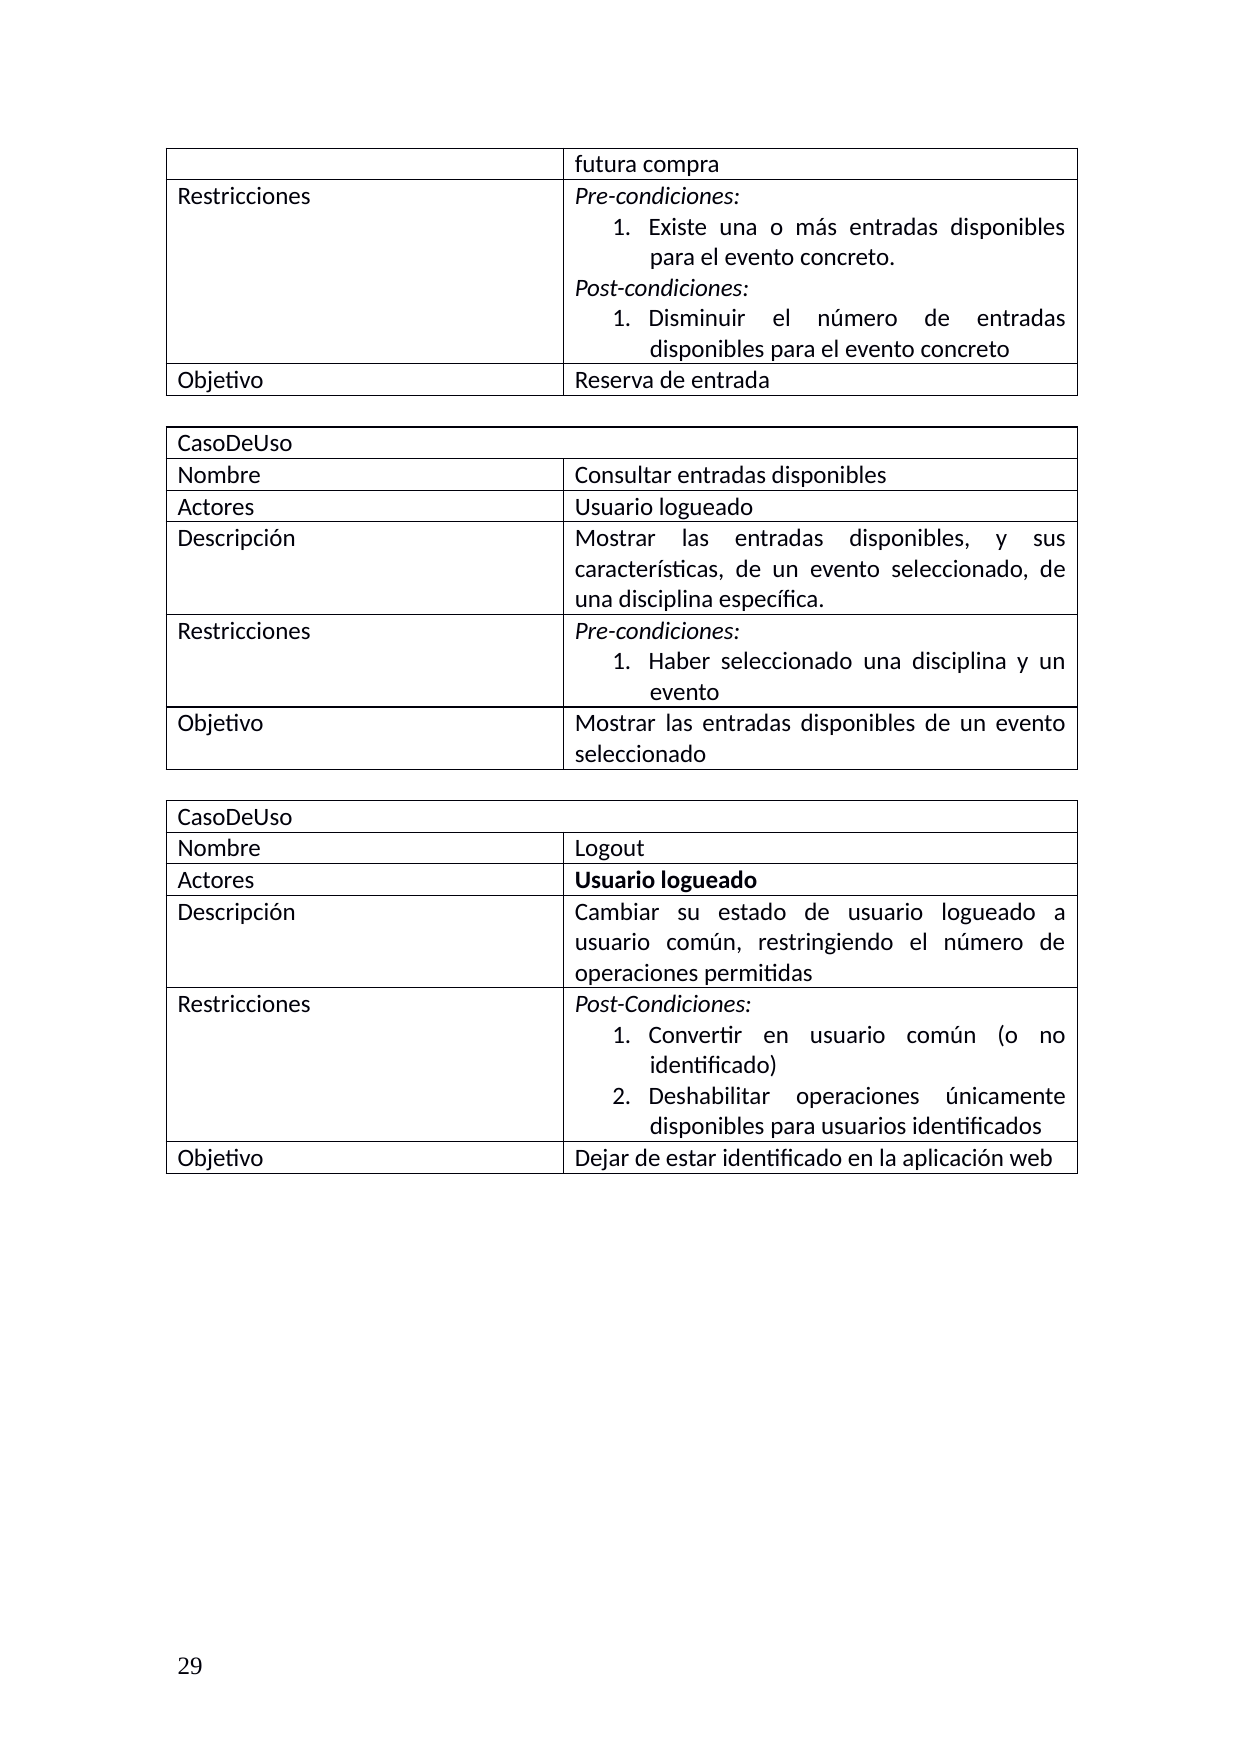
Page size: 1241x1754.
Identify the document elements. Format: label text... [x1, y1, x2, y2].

table_cell [167, 149, 563, 179]
table_cell Usuario logueado [564, 864, 1077, 895]
table_cell Mostrar las entradas disponibles de un evento seleccionado [564, 708, 1077, 768]
table_cell Usuario logueado [564, 491, 1077, 521]
table_cell Objetivo [167, 1142, 563, 1172]
table_cell Pre-condiciones: Existe una o más entradas disponibles para el evento concreto. Post-condiciones: Disminuir el número de entradas disponibles para el evento concreto [564, 180, 1077, 363]
table_header CasoDeUso [167, 801, 1077, 832]
table_cell Consultar entradas disponibles [564, 459, 1077, 489]
table_cell Restricciones [167, 988, 563, 1141]
table_cell futura compra [564, 149, 1077, 179]
table_cell Logout [564, 833, 1077, 863]
table_cell Cambiar su estado de usuario logueado a usuario común, restringiendo el número de operaciones permitidas [564, 896, 1077, 987]
table_cell Descripción [167, 522, 563, 614]
table_header CasoDeUso [167, 428, 1077, 458]
table_cell Restricciones [167, 615, 563, 706]
table_cell Mostrar las entradas disponibles, y sus características, de un evento seleccionado, de una disciplina específica. [564, 522, 1077, 614]
table_cell Dejar de estar identificado en la aplicación web [564, 1142, 1077, 1172]
table_cell Actores [167, 864, 563, 895]
table_cell Post-Condiciones: Convertir en usuario común (o no identificado) Deshabilitar operaciones únicamente disponibles para usuarios identificados [564, 988, 1077, 1141]
table_cell Reserva de entrada [564, 364, 1077, 395]
table_cell Objetivo [167, 708, 563, 768]
table_cell Restricciones [167, 180, 563, 363]
table_cell Pre-condiciones: Haber seleccionado una disciplina y un evento [564, 615, 1077, 706]
table_cell Nombre [167, 833, 563, 863]
table_cell Nombre [167, 459, 563, 489]
table_cell Actores [167, 491, 563, 521]
table_cell Objetivo [167, 364, 563, 395]
table_cell Descripción [167, 896, 563, 987]
